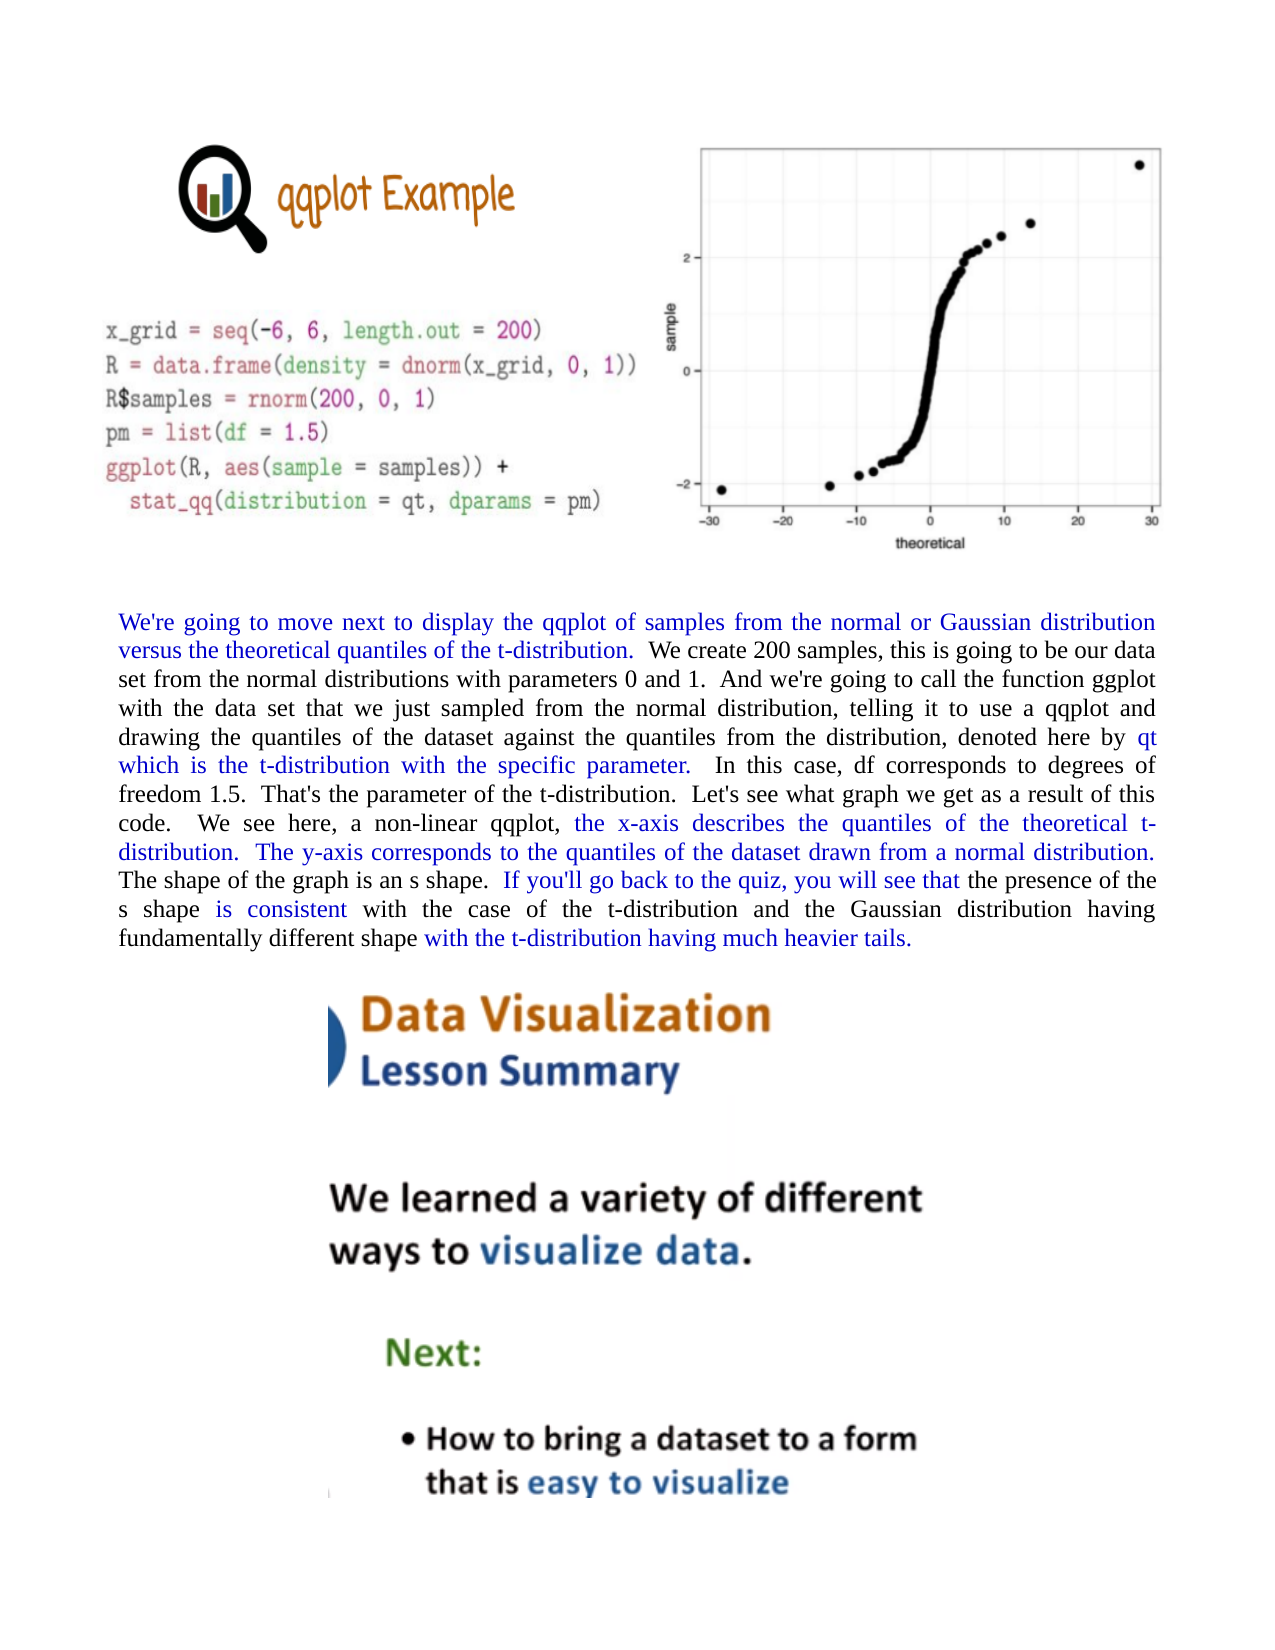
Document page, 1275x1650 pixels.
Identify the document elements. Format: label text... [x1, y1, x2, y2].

picture [328, 980, 947, 1498]
text We're going to move next to display the qqplot of samples from the normal or Gaussian distribution versus the theoretical quantiles of the t-distribution. We create 200 samples, this is going to be our data set from the normal distributions with parameters 0 and 1. And we're going to call the function ggplot with the data set that we just sampled from the normal distribution, telling it to use a qqplot and drawing the quantiles of the dataset against the quantiles from the distribution, denoted here by qt which is the t-distribution with the specific parameter. In this case, df corresponds to degrees of freedom 1.5. That's the parameter of the t-distribution. Let's see what graph we get as a result of this code. We see here, a non-linear qqplot, the x-axis describes the quantiles of the theoretical t-distribution. The y-axis corresponds to the quantiles of the dataset drawn from a normal distribution. The shape of the graph is an s shape. If you'll go back to the quiz, you will see that the presence of the s shape is consistent with the case of the t-distribution and the Gaussian distribution having fundamentally different shape with the t-distribution having much heavier tails. [118, 607, 1157, 952]
picture [90, 143, 641, 528]
picture [662, 134, 1172, 555]
